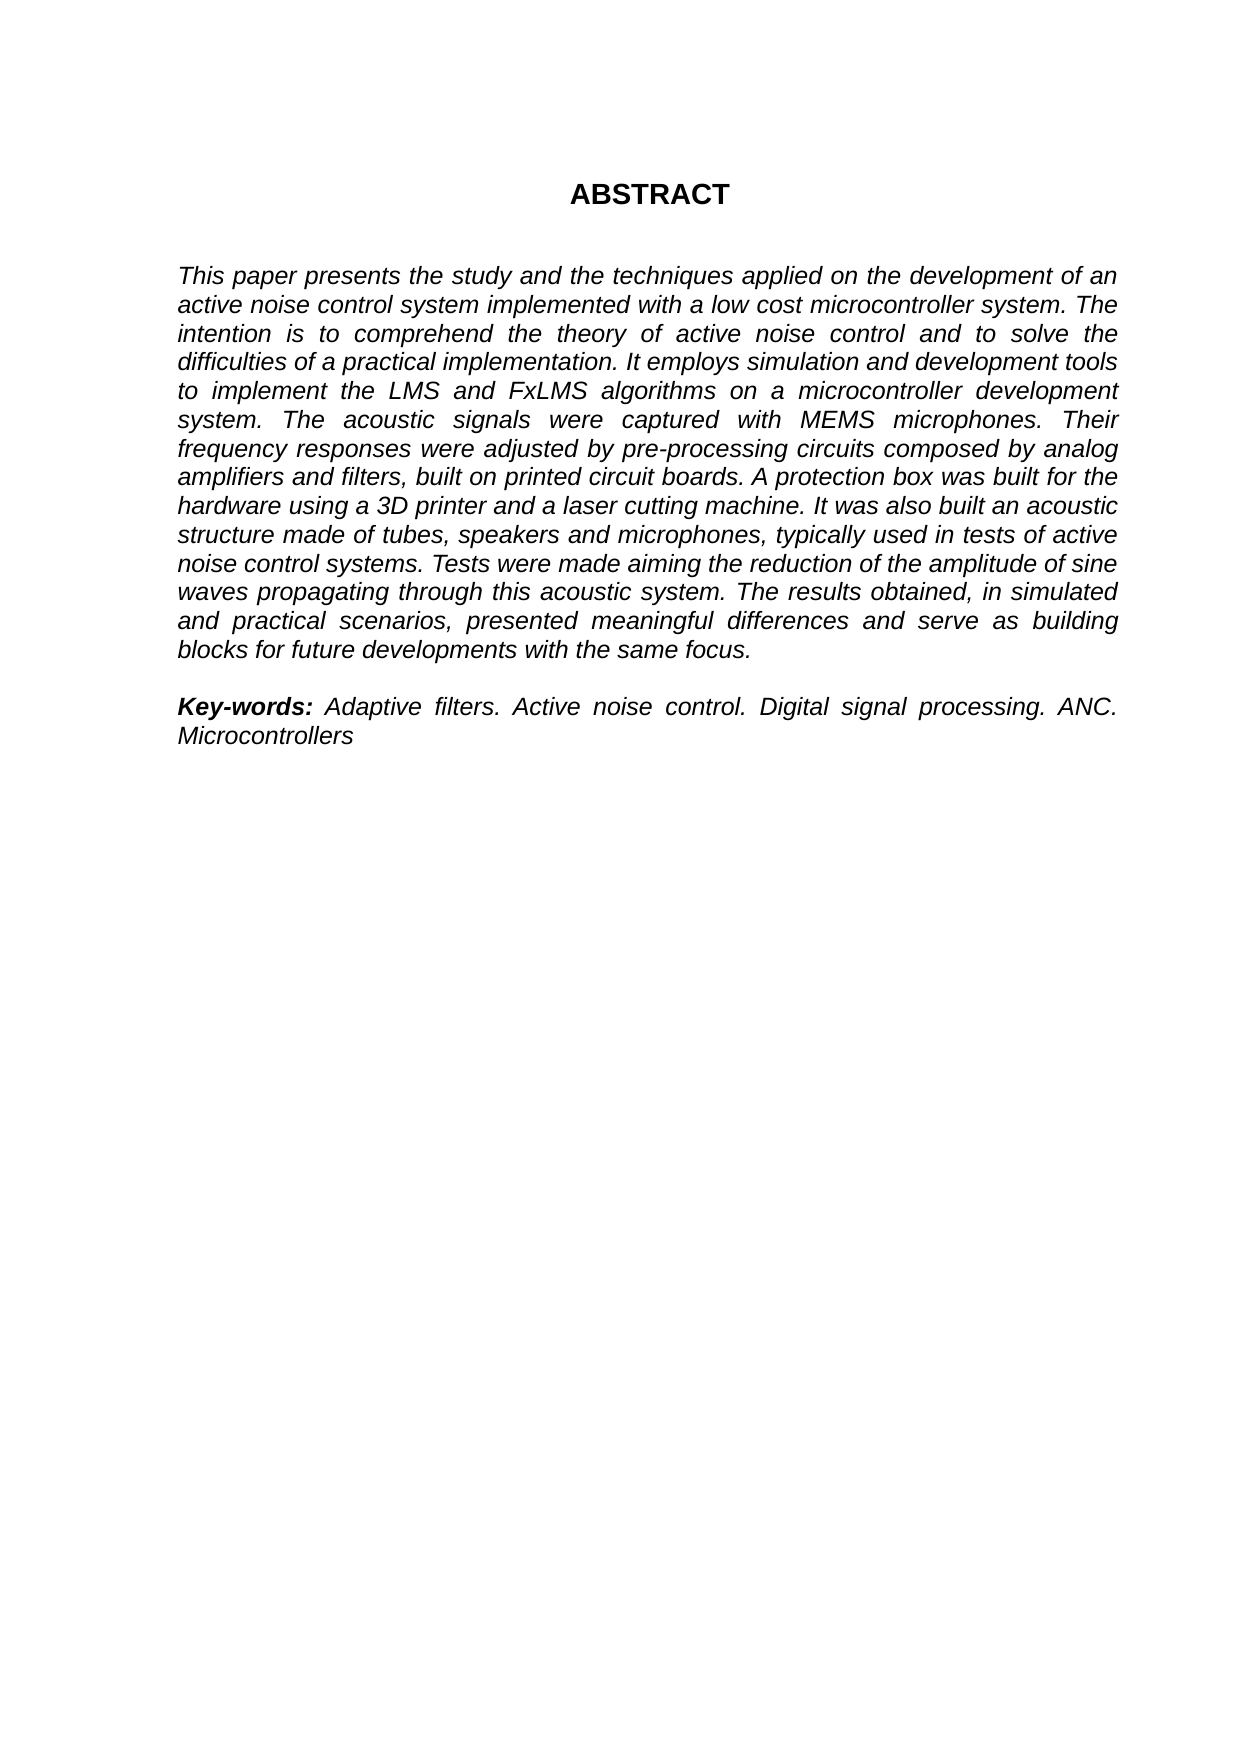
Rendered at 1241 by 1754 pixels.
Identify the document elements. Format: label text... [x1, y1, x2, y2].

subtitle ABSTRACT [177, 177, 1122, 211]
text Key-words: Adaptive filters. Active noise control. Digital signal processing. ANC. Microcontrollers [177, 692, 1122, 750]
text This paper presents the study and the techniques applied on the development of an active noise control system implemented with a low cost microcontroller system. The intention is to comprehend the theory of active noise control and to solve the difficulties of a practical implementation. It employs simulation and development tools to implement the LMS and FxLMS algorithms on a microcontroller development system. The acoustic signals were captured with MEMS microphones. Their frequency responses were adjusted by pre-processing circuits composed by analog amplifiers and filters, built on printed circuit boards. A protection box was built for the hardware using a 3D printer and a laser cutting machine. It was also built an acoustic structure made of tubes, speakers and microphones, typically used in tests of active noise control systems. Tests were made aiming the reduction of the amplitude of sine waves propagating through this acoustic system. The results obtained, in simulated and practical scenarios, presented meaningful differences and serve as building blocks for future developments with the same focus. [177, 261, 1122, 663]
